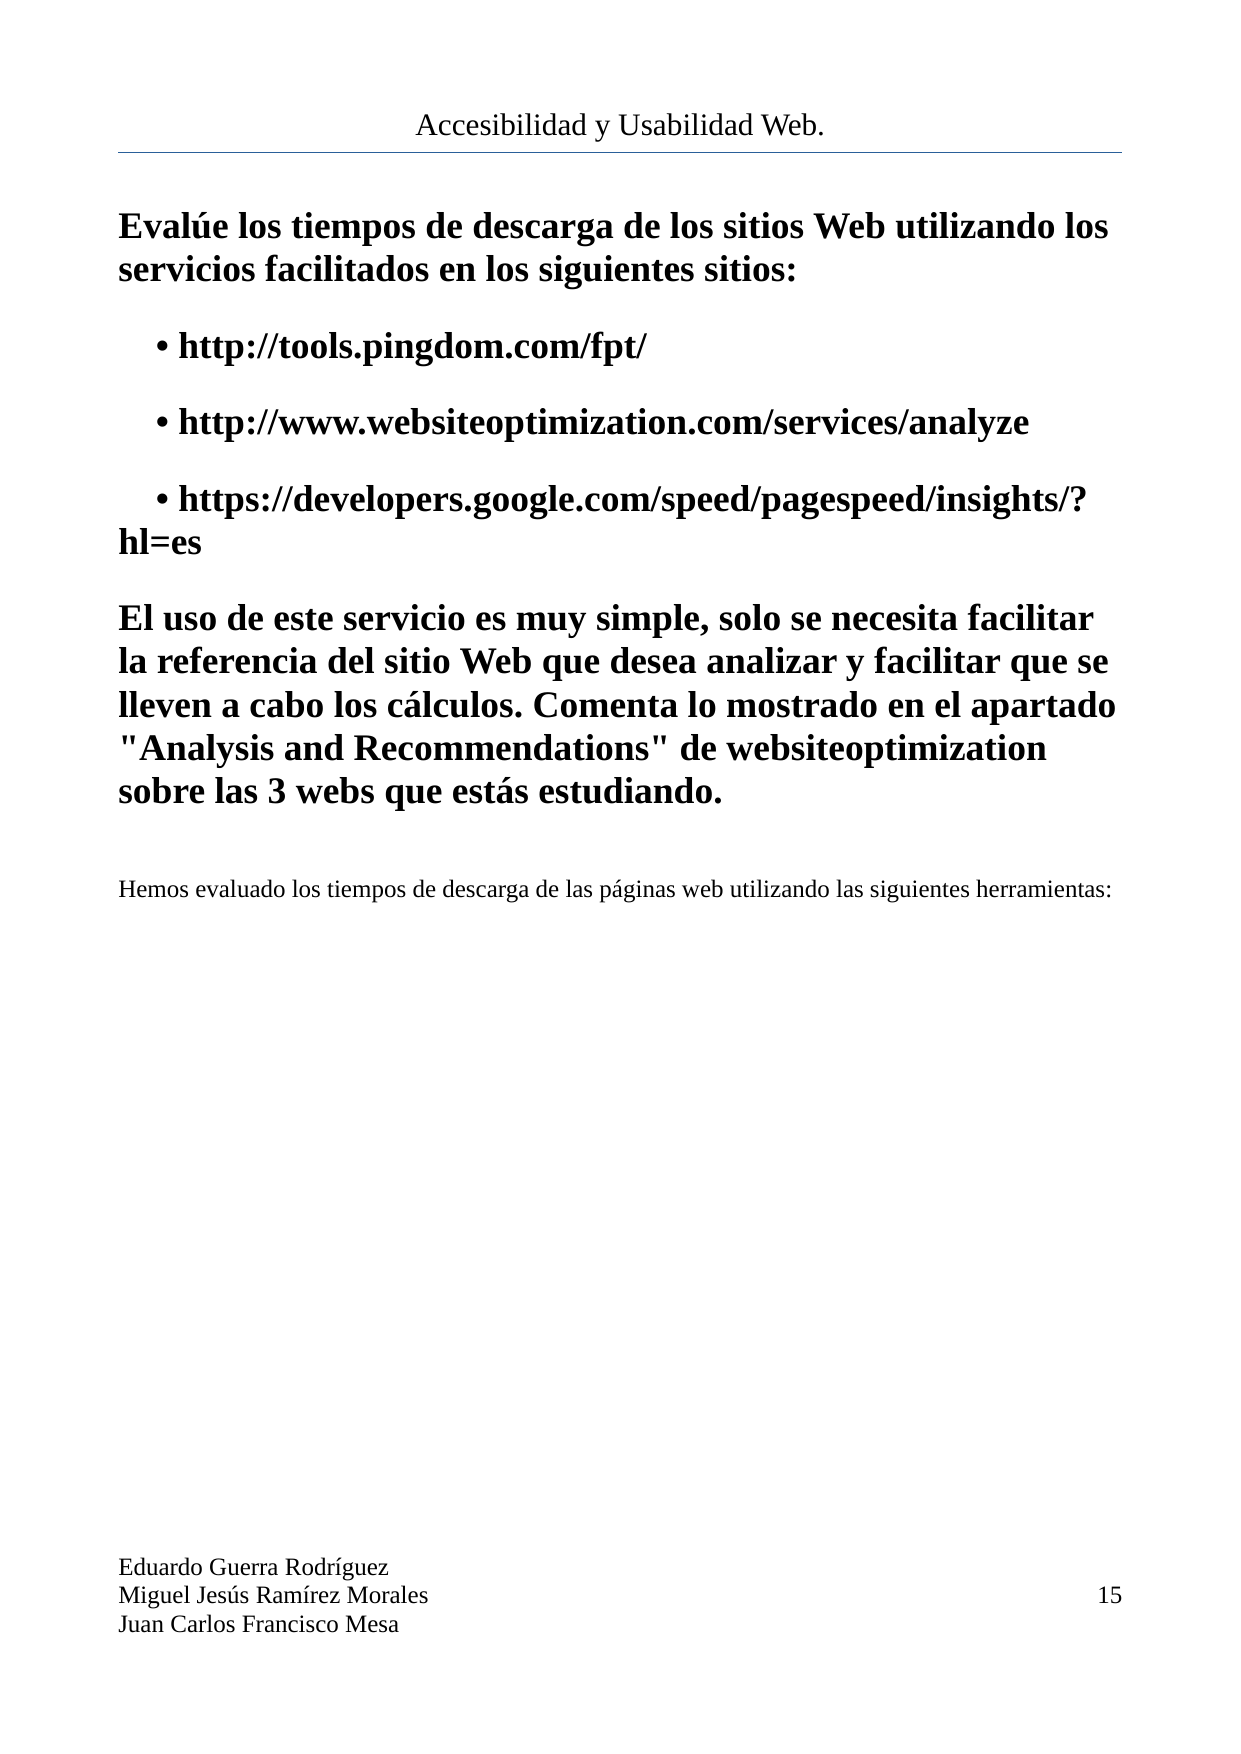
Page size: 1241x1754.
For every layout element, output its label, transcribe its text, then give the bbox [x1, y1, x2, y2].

subtitle • http://tools.pingdom.com/fpt/ [118, 323, 1122, 366]
subtitle Evalúe los tiempos de descarga de los sitios Web utilizando los servicios facilitados en los siguientes sitios: [118, 204, 1122, 290]
subtitle El uso de este servicio es muy simple, solo se necesita facilitar la referencia del sitio Web que desea analizar y facilitar que se lleven a cabo los cálculos. Comenta lo mostrado en el apartado "Analysis and Recommendations" de websiteoptimization sobre las 3 webs que estás estudiando. [118, 596, 1122, 811]
text Hemos evaluado los tiempos de descarga de las páginas web utilizando las siguientes herramientas: [118, 874, 1122, 903]
subtitle • http://www.websiteoptimization.com/services/analyze [118, 400, 1122, 443]
subtitle • https://developers.google.com/speed/pagespeed/insights/?hl=es [118, 476, 1122, 562]
